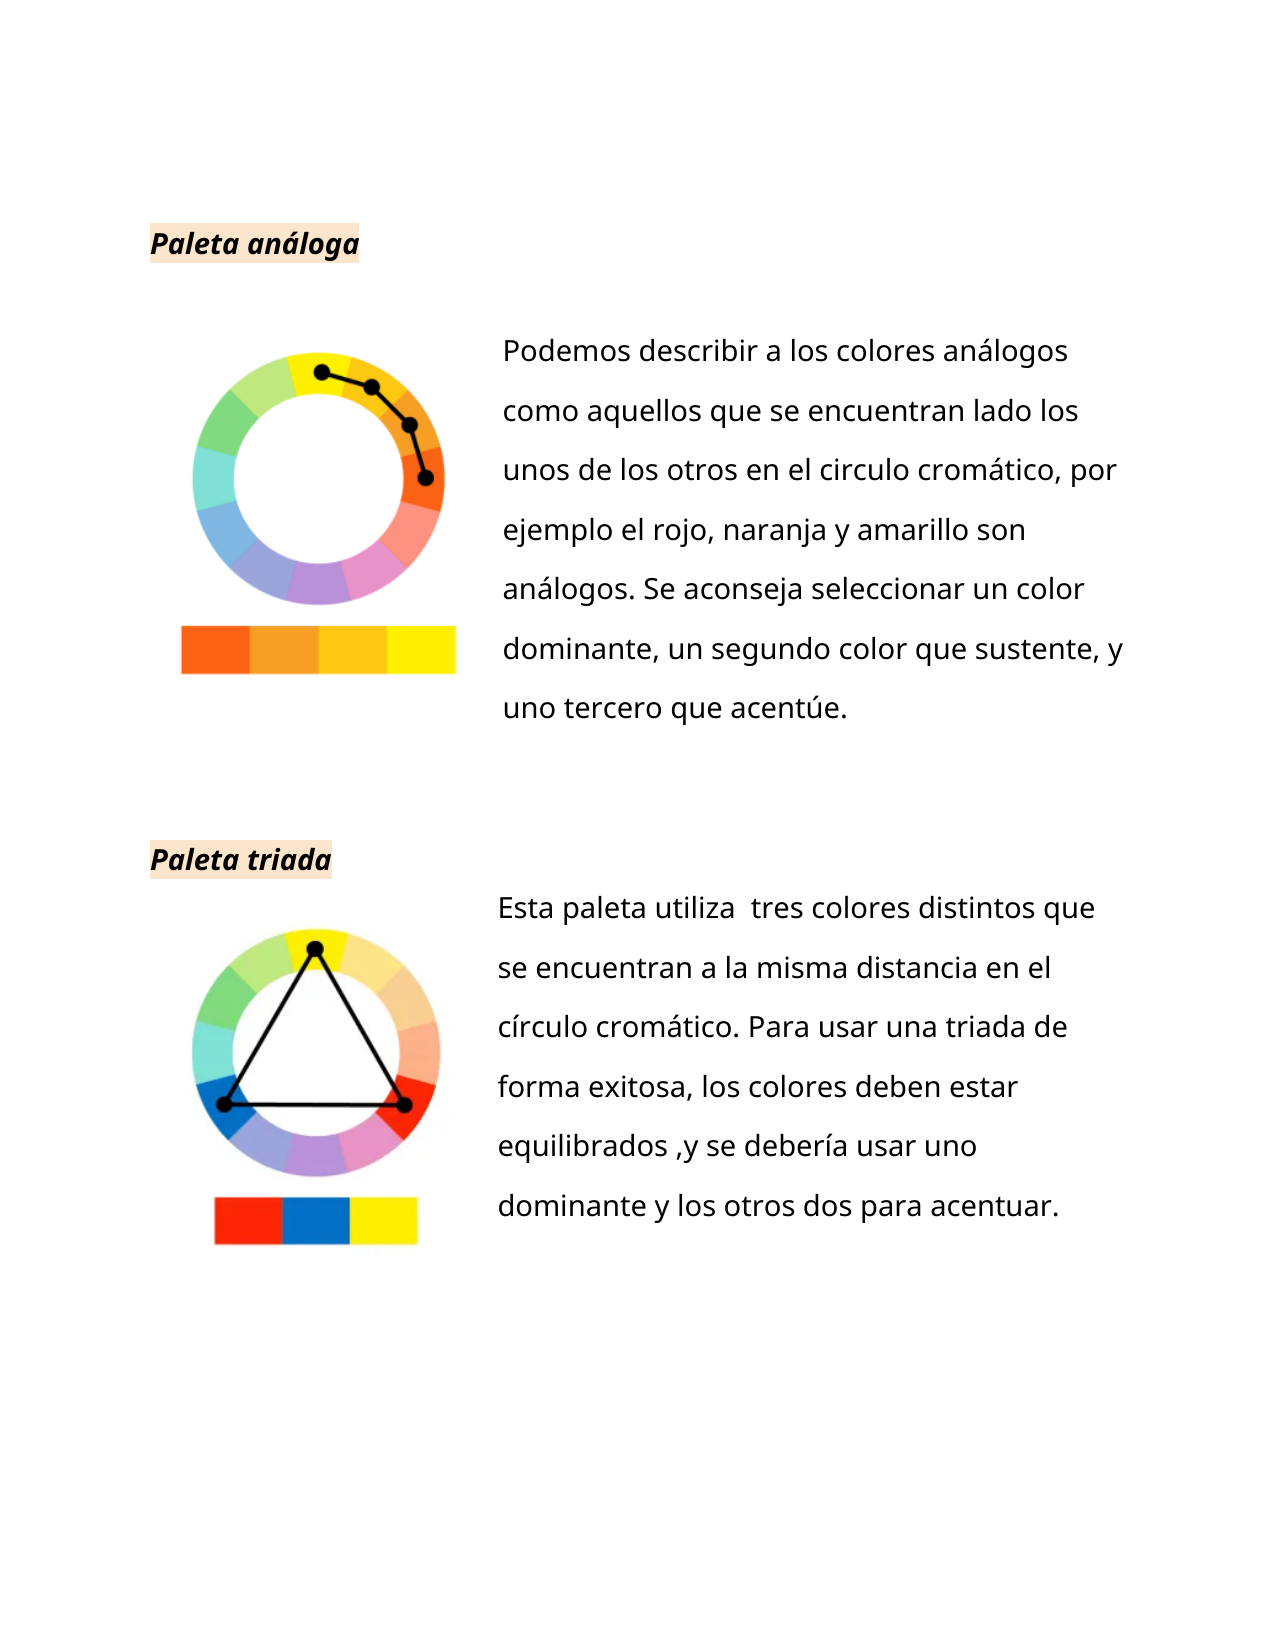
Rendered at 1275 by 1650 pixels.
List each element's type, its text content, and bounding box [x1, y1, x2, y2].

text Podemos describir a los colores análogos como aquellos que se encuentran lado los unos de los otros en el circulo cromático, por ejemplo el rojo, naranja y amarillo son análogos. Se aconseja seleccionar un color dominante, un segundo color que sustente, y uno tercero que acentúe. [150, 331, 1125, 727]
picture [153, 326, 484, 701]
subtitle Paleta análoga [359, 223, 1125, 263]
subtitle Paleta triada [332, 840, 1125, 879]
picture [153, 903, 479, 1271]
text Esta paleta utiliza tres colores distintos que se encuentran a la misma distancia en el círculo cromático. Para usar una triada de forma exitosa, los colores deben estar equilibrados ,y se debería usar uno dominante y los otros dos para acentuar. [150, 888, 1125, 1225]
